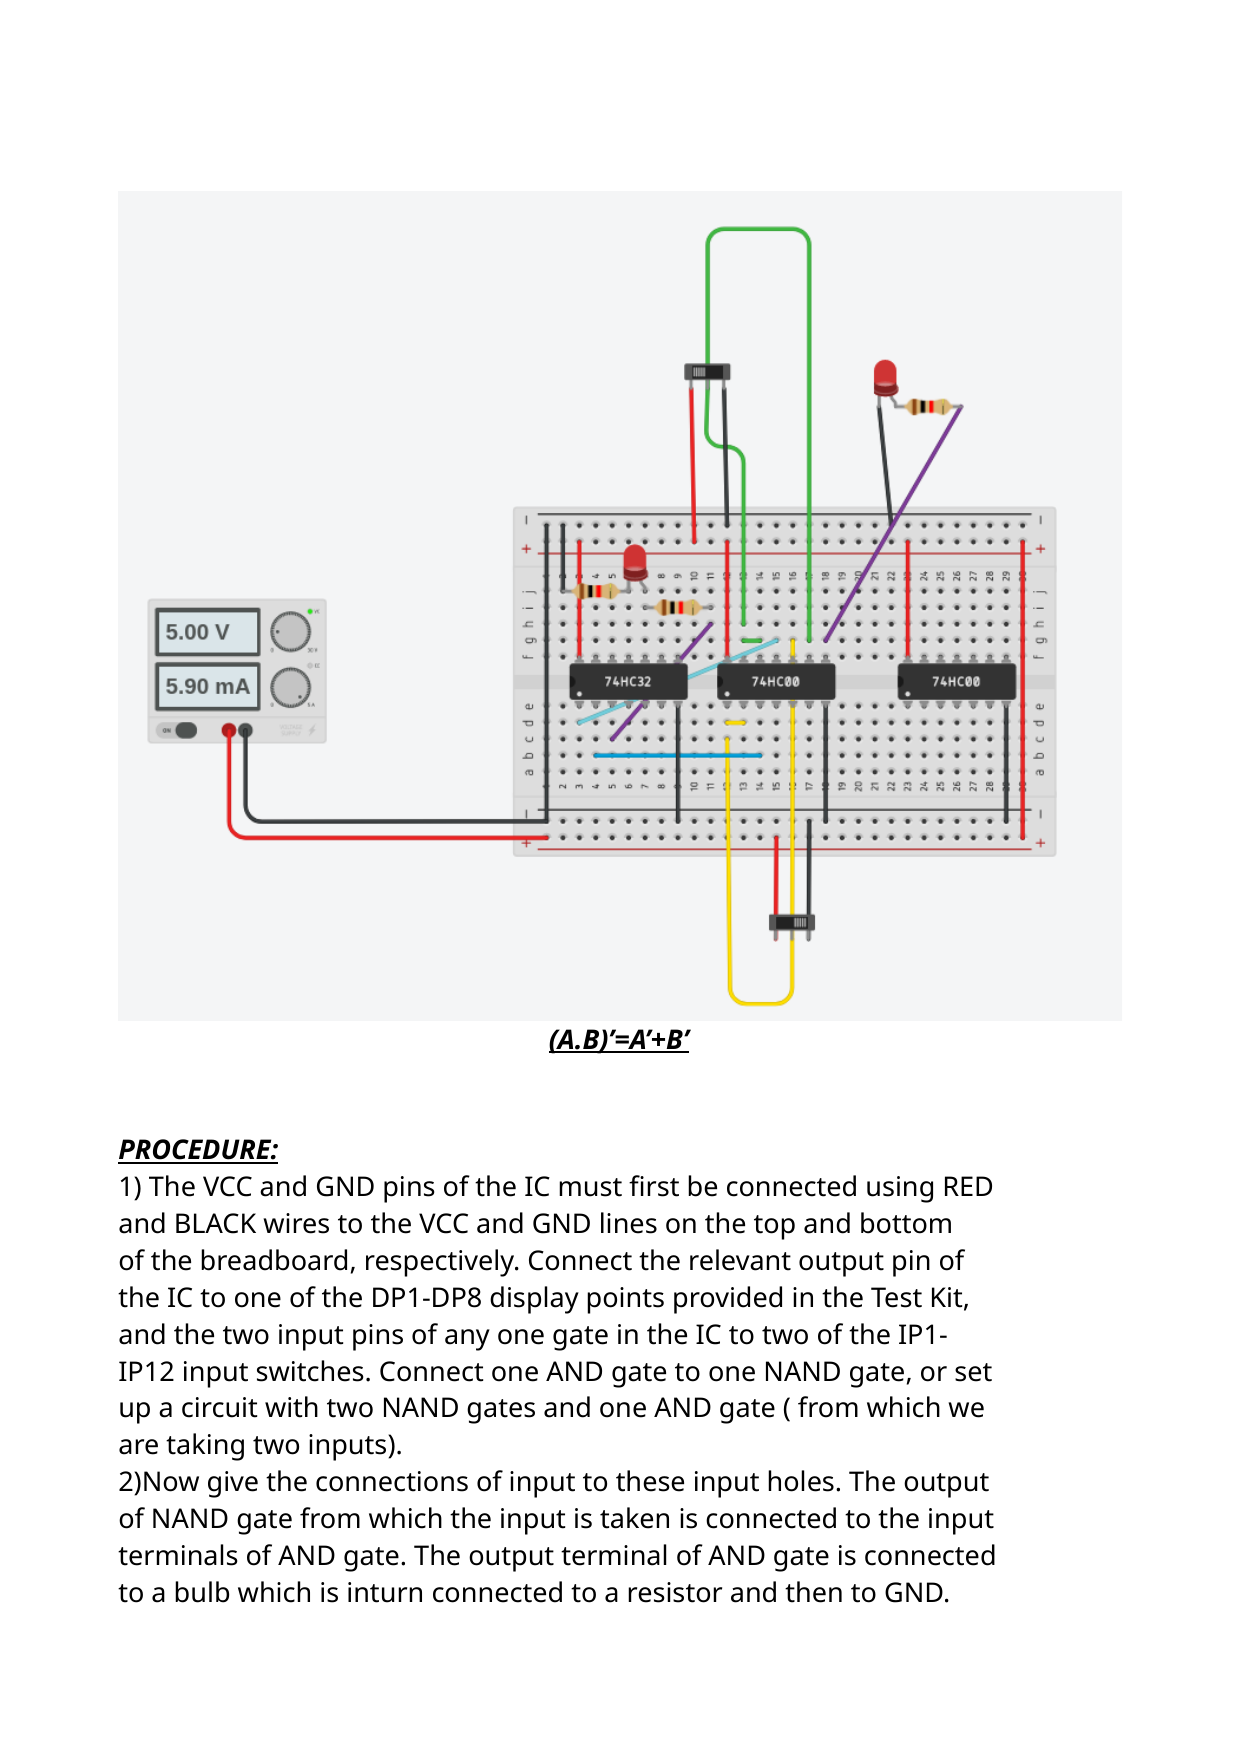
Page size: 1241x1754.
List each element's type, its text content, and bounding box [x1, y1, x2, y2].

text and the two input pins of any one gate in the IC to two of the IP1- [118, 1315, 1122, 1352]
text of NAND gate from which the input is taken is connected to the input [118, 1499, 1122, 1536]
text terminals of AND gate. The output terminal of AND gate is connected [118, 1536, 1122, 1573]
text the IC to one of the DP1-DP8 display points provided in the Test Kit, [118, 1278, 1122, 1315]
text 2)Now give the connections of input to these input holes. The output [118, 1463, 1122, 1499]
text of the breadboard, respectively. Connect the relevant output pin of [118, 1241, 1122, 1278]
picture [118, 191, 1123, 1021]
text are taking two inputs). [118, 1426, 1122, 1463]
text to a bulb which is inturn connected to a resistor and then to GND. [118, 1573, 1122, 1610]
text up a circuit with two NAND gates and one AND gate ( from which we [118, 1389, 1122, 1426]
text PROCEDURE: [118, 1131, 1122, 1168]
text (A.B)’=A’+B’ [118, 1021, 1122, 1057]
text and BLACK wires to the VCC and GND lines on the top and bottom [118, 1204, 1122, 1241]
text 1) The VCC and GND pins of the IC must first be connected using RED [118, 1168, 1122, 1204]
text IP12 input switches. Connect one AND gate to one NAND gate, or set [118, 1352, 1122, 1389]
